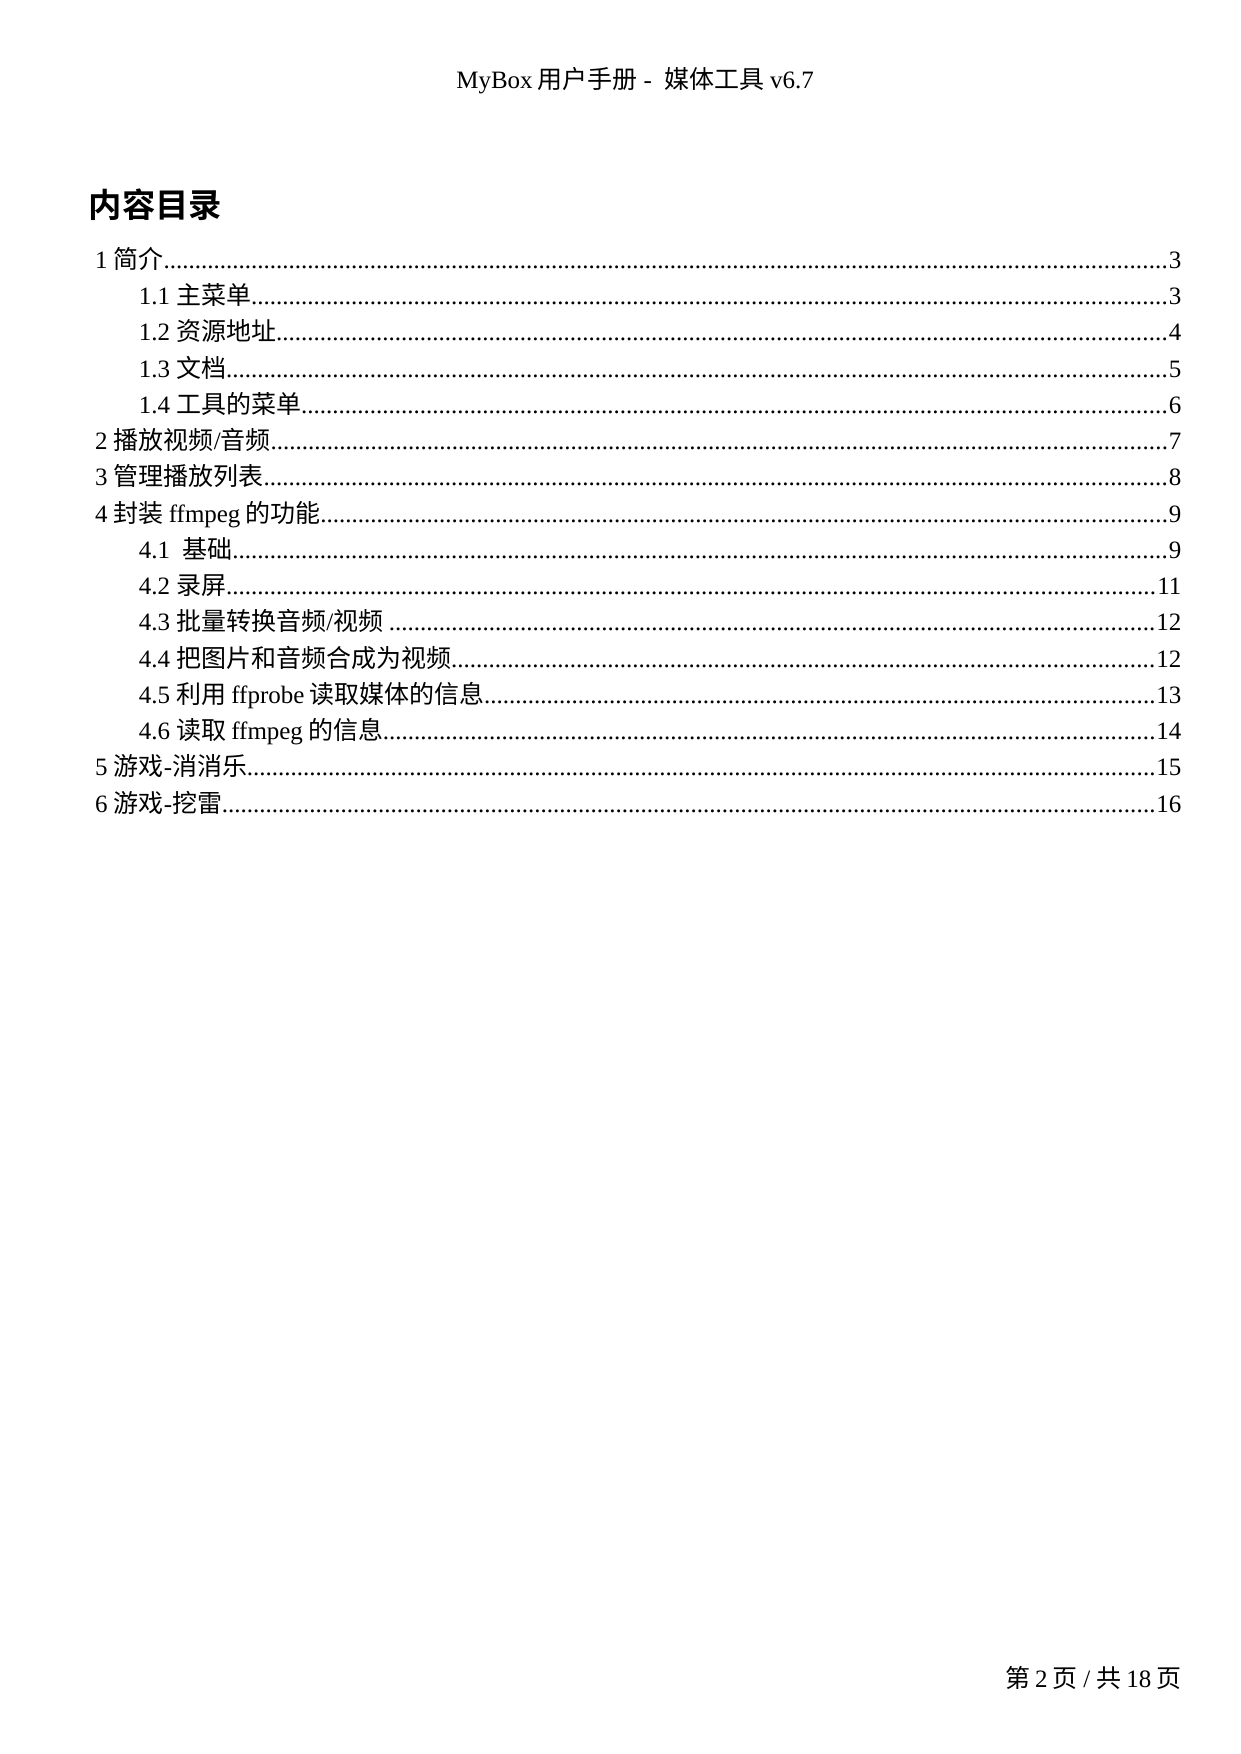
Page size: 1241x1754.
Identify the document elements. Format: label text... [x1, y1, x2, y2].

text 3 管理播放列表 8 [88, 457, 1181, 493]
text 1.1 主菜单 3 [132, 276, 1181, 312]
text 4.5 利用ffprobe读取媒体的信息 13 [132, 674, 1181, 711]
text 2 播放视频/音频 7 [88, 421, 1181, 457]
text 4.6 读取ffmpeg的信息 14 [132, 711, 1181, 747]
text 1.4 工具的菜单 6 [132, 384, 1181, 421]
text 4.4 把图片和音频合成为视频 12 [132, 638, 1181, 674]
text 1.3 文档 5 [132, 348, 1181, 384]
text 4.1 基础 9 [132, 529, 1181, 566]
text 1 简介 3 [88, 239, 1181, 276]
text 4 封装ffmpeg的功能 9 [88, 493, 1181, 529]
text 5 游戏-消消乐 15 [88, 747, 1181, 783]
text 1.2 资源地址 4 [132, 312, 1181, 348]
text 4.3 批量转换音频/视频 12 [132, 602, 1181, 638]
subtitle 内容目录 [88, 178, 1181, 227]
text 4.2 录屏 11 [132, 566, 1181, 602]
text 6 游戏-挖雷 16 [88, 783, 1181, 819]
